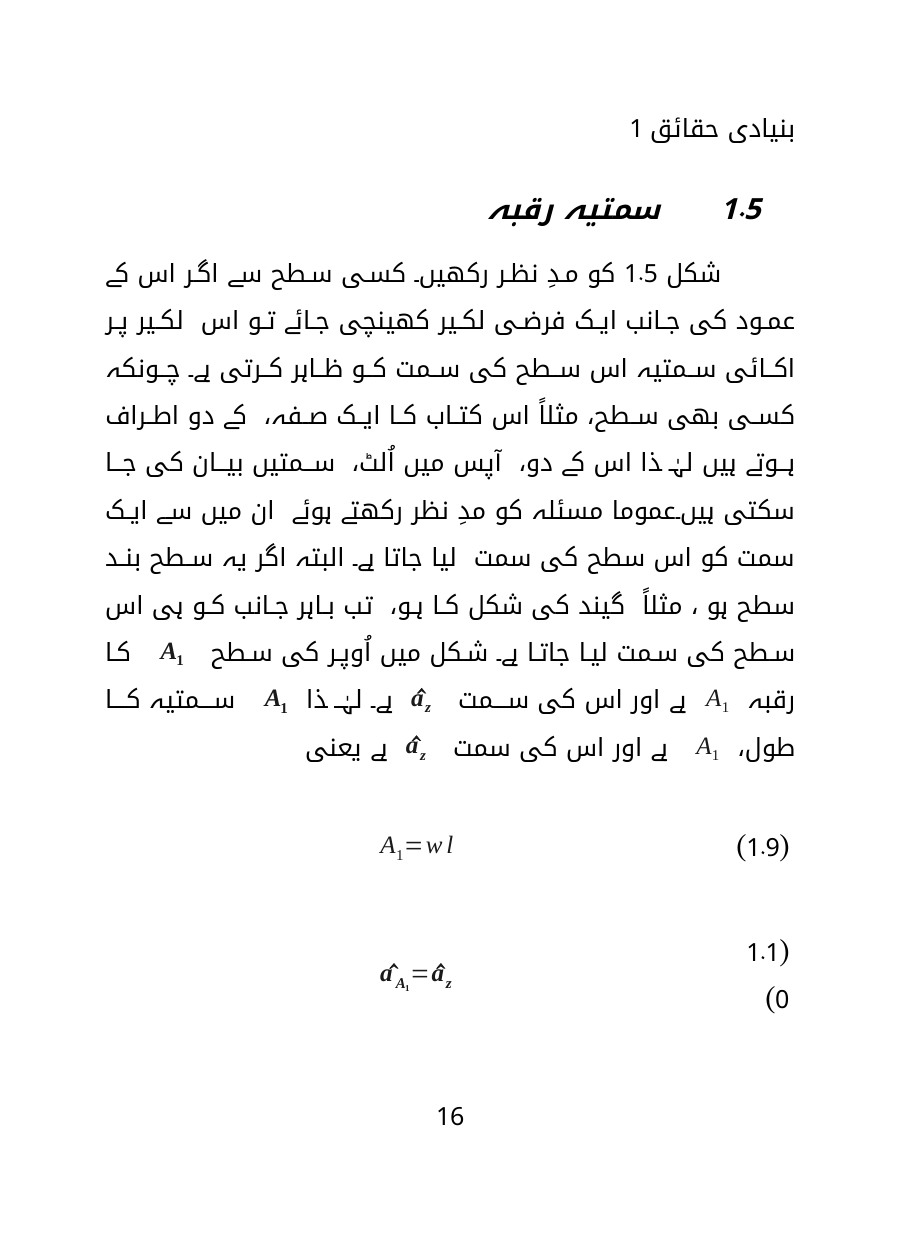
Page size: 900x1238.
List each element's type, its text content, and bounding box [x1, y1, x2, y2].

subtitle سمتیہ رقبہ [105, 182, 720, 238]
table_header (1.10) [718, 924, 795, 1042]
table_header (1.9) [718, 818, 795, 889]
table_header [105, 818, 718, 889]
table_header [105, 924, 718, 1042]
text شکل 1.5 کو مدِ نظر رکھیں۔ کسی سطح سے اگر اس کے عمود کی جانب ایک فرضی لکیر کھینچی جائے تو اس لکیر پر اکائی سمتیہ اس سطح کی سمت کو ظاہر کرتی ہے۔ چونکہ کسی بھی سطح، مثلاً اس کتاب کا ایک صفہ، کے دو اطراف ہوتے ہیں لہٰذا اس کے دو، آپس میں اُلٹ، سمتیں بیان کی جا سکتی ہیں۔عموما مسئلہ کو مدِ نظر رکھتے ہوئے ان میں سے ایک سمت کو اس سطح کی سمت لیا جاتا ہے۔ البتہ اگر یہ سطح بند سطح ہو ، مثلاً گیند کی شکل کا ہو، تب باہر جانب کو ہی اس سطح کی سمت لیا جاتا ہے۔ شکل میں اُوپر کی سطح کا رقبہہے اور اس کی سمت ہے۔ لہٰذا سمتیہ کا طول، ہے اور اس کی سمت ہے یعنی [105, 250, 795, 772]
